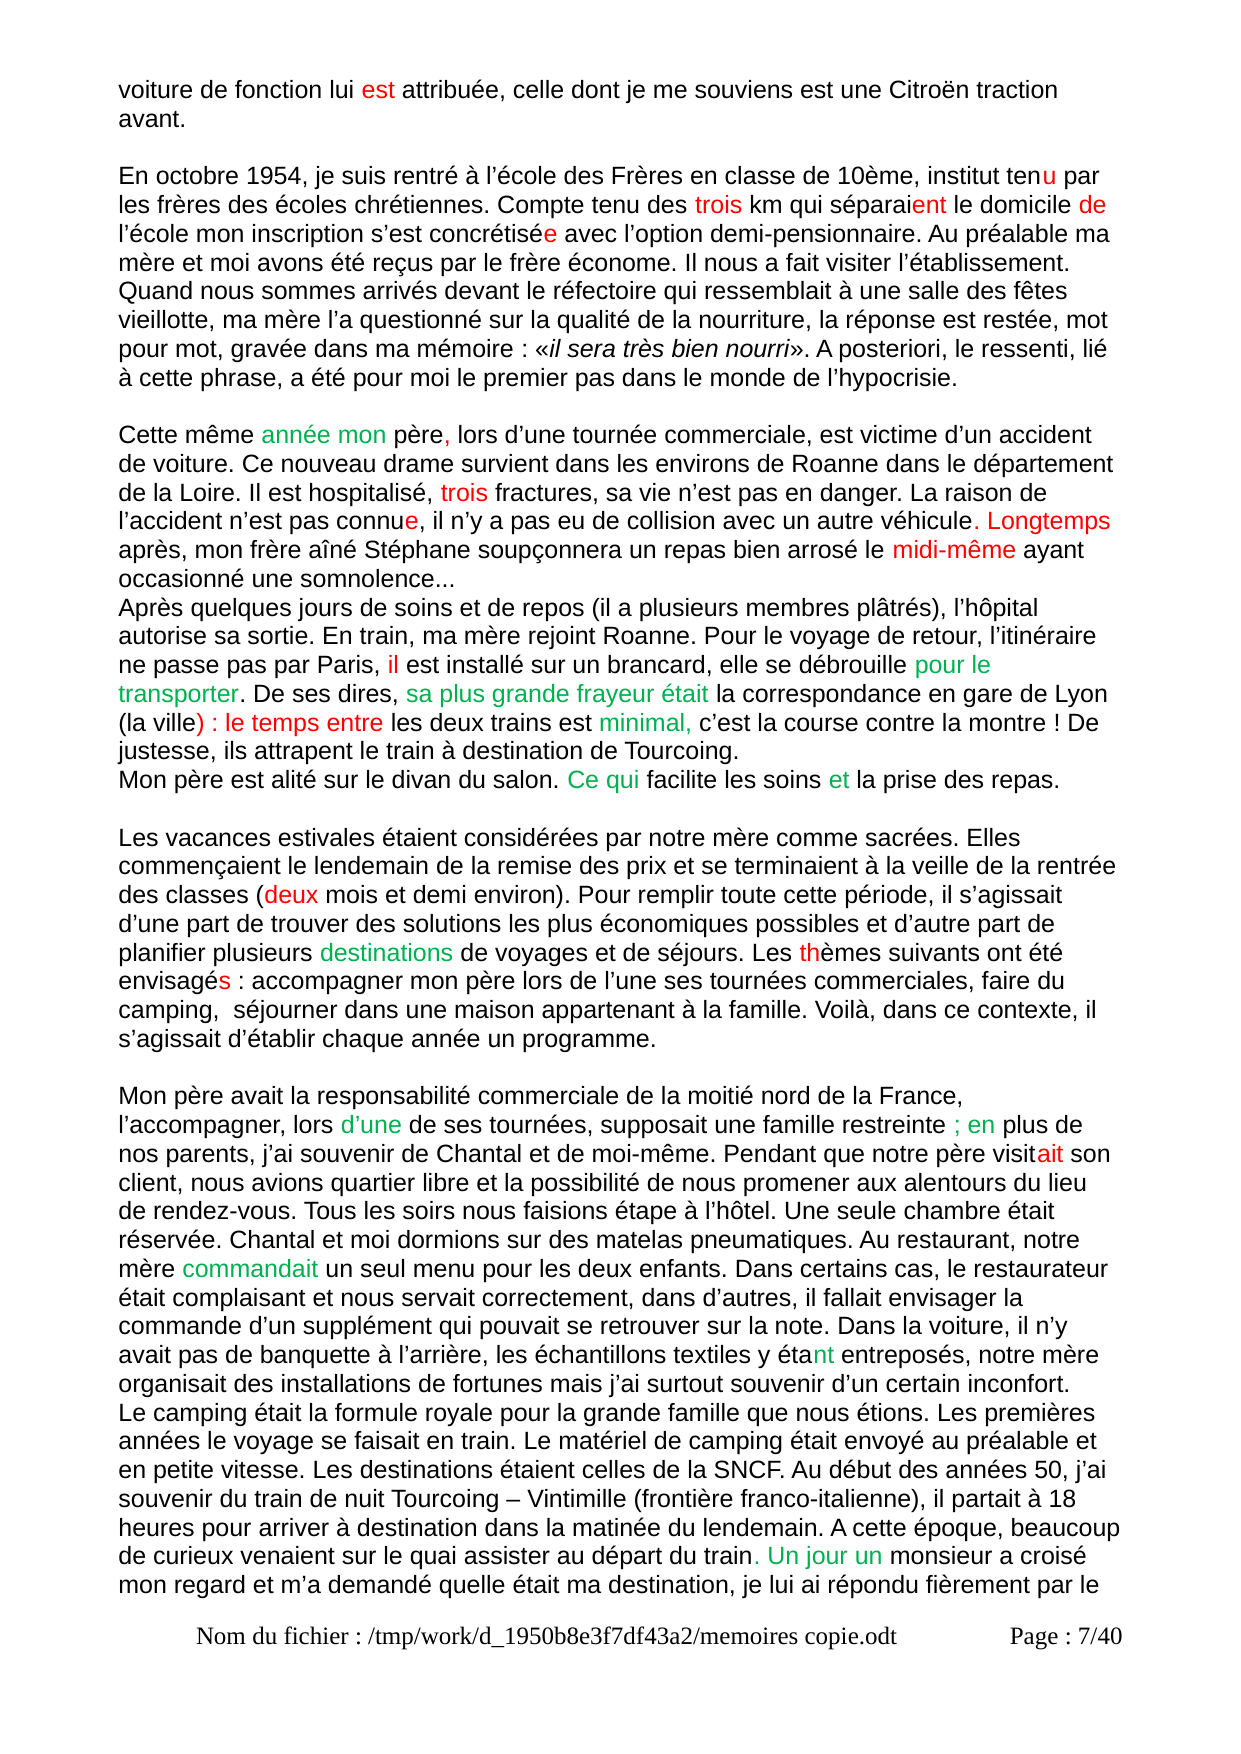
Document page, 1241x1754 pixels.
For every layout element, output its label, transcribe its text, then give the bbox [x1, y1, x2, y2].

text Les vacances estivales étaient considérées par notre mère comme sacrées. Elles commençaient le lendemain de la remise des prix et se terminaient à la veille de la rentrée des classes (deux mois et demi environ). Pour remplir toute cette période, il s’agissait d’une part de trouver des solutions les plus économiques possibles et d’autre part de planifier plusieurs destinations de voyages et de séjours. Les thèmes suivants ont été envisagés : accompagner mon père lors de l’une ses tournées commerciales, faire du camping, séjourner dans une maison appartenant à la famille. Voilà, dans ce contexte, il s’agissait d’établir chaque année un programme. [118, 909, 1122, 1139]
text Notre père a finalement réussi à retrouver du travail à condition de faire certaines concessions, financières en particulier. D’une place de directeur, il prend la casquette de représentant de commerce pour une usine textile tourquennoise (Etablissement Motte Dewavrin). Son activité consiste essentiellement à effectuer des tournées en clientèle d’une durée de trois semaines. Une voiture de fonction lui est attribuée, celle dont je me souviens est une Citroën traction avant. [118, 75, 1122, 219]
text Après quelques jours de soins et de repos (il a plusieurs membres plâtrés), l’hôpital autorise sa sortie. En train, ma mère rejoint Roanne. Pour le voyage de retour, l’itinéraire ne passe pas par Paris, il est installé sur un brancard, elle se débrouille pour le transporter. De ses dires, sa plus grande frayeur était la correspondance en gare de Lyon (la ville) : le temps entre les deux trains est minimal, c’est la course contre la montre ! De justesse, ils attrapent le train à destination de Tourcoing. [118, 679, 1122, 851]
text En octobre 1954, je suis rentré à l’école des Frères en classe de 10ème, institut tenu par les frères des écoles chrétiennes. Compte tenu des trois km qui séparaient le domicile de l’école mon inscription s’est concrétisée avec l’option demi-pensionnaire. Au préalable ma mère et moi avons été reçus par le frère économe. Il nous a fait visiter l’établissement. Quand nous sommes arrivés devant le réfectoire qui ressemblait à une salle des fêtes vieillotte, ma mère l’a questionné sur la qualité de la nourriture, la réponse est restée, mot pour mot, gravée dans ma mémoire : «il sera très bien nourri». A posteriori, le ressenti, lié à cette phrase, a été pour moi le premier pas dans le monde de l’hypocrisie. [118, 247, 1122, 477]
text Cette même année mon père, lors d’une tournée commerciale, est victime d’un accident de voiture. Ce nouveau drame survient dans les environs de Roanne dans le département de la Loire. Il est hospitalisé, trois fractures, sa vie n’est pas en danger. La raison de l’accident n’est pas connue, il n’y a pas eu de collision avec un autre véhicule. Longtemps après, mon frère aîné Stéphane soupçonnera un repas bien arrosé le midi-même ayant occasionné une somnolence... [118, 506, 1122, 679]
text Mon père avait la responsabilité commerciale de la moitié nord de la France, l’accompagner, lors d’une de ses tournées, supposait une famille restreinte ; en plus de nos parents, j’ai souvenir de Chantal et de moi-même. Pendant que notre père visitait son client, nous avions quartier libre et la possibilité de nous promener aux alentours du lieu de rendez-vous. Tous les soirs nous faisions étape à l’hôtel. Une seule chambre était réservée. Chantal et moi dormions sur des matelas pneumatiques. Au restaurant, notre mère commandait un seul menu pour les deux enfants. Dans certains cas, le restaurateur était complaisant et nous servait correctement, dans d’autres, il fallait envisager la commande d’un supplément qui pouvait se retrouver sur la note. Dans la voiture, il n’y avait pas de banquette à l’arrière, les échantillons textiles y étant entreposés, notre mère organisait des installations de fortunes mais j’ai surtout souvenir d’un certain inconfort. [118, 1167, 1122, 1484]
text Le camping était la formule royale pour la grande famille que nous étions. Les premières années le voyage se faisait en train. Le matériel de camping était envoyé au préalable et en petite vitesse. Les destinations étaient celles de la SNCF. Au début des années 50, j’ai souvenir du train de nuit Tourcoing – Vintimille (frontière franco-italienne), il partait à 18 heures pour arriver à destination dans la matinée du lendemain. A cette époque, beaucoup de curieux venaient sur le quai assister au départ du train. Un jour un monsieur a croisé mon regard et m’a demandé quelle était ma destination, je lui ai répondu fièrement par le nom de la ville prestigieuse, que je ne connaissais pas, mais que j’avais appris par cœur : Cannes ! En complément le témoignage de notre frère aîné Stéphane : « Enfin les vacances ! Grand sujet ! Le camping fut la solution idéale pour la famille que nous formions. Je me souviens de ce projet concocté par Françoise et les Vandenschriek (Serge et Ginette, leurs enfants : Patrick et Martine) qui consistait à descendre par le train sur la côte d’Azur (St Raphaël et Juan les Pins). On profitait d’une réduction de 75 % à la SNCF, avantage qui disparaissait à mes 20 ans, l’année suivante. Très beau souvenir en se réveillant le matin après une nuit de voyage de découvrir la côte baignée de soleil !!! » [118, 1484, 1122, 1570]
text Mon père est alité sur le divan du salon. Ce qui facilite les soins et la prise des repas. [118, 851, 1122, 880]
